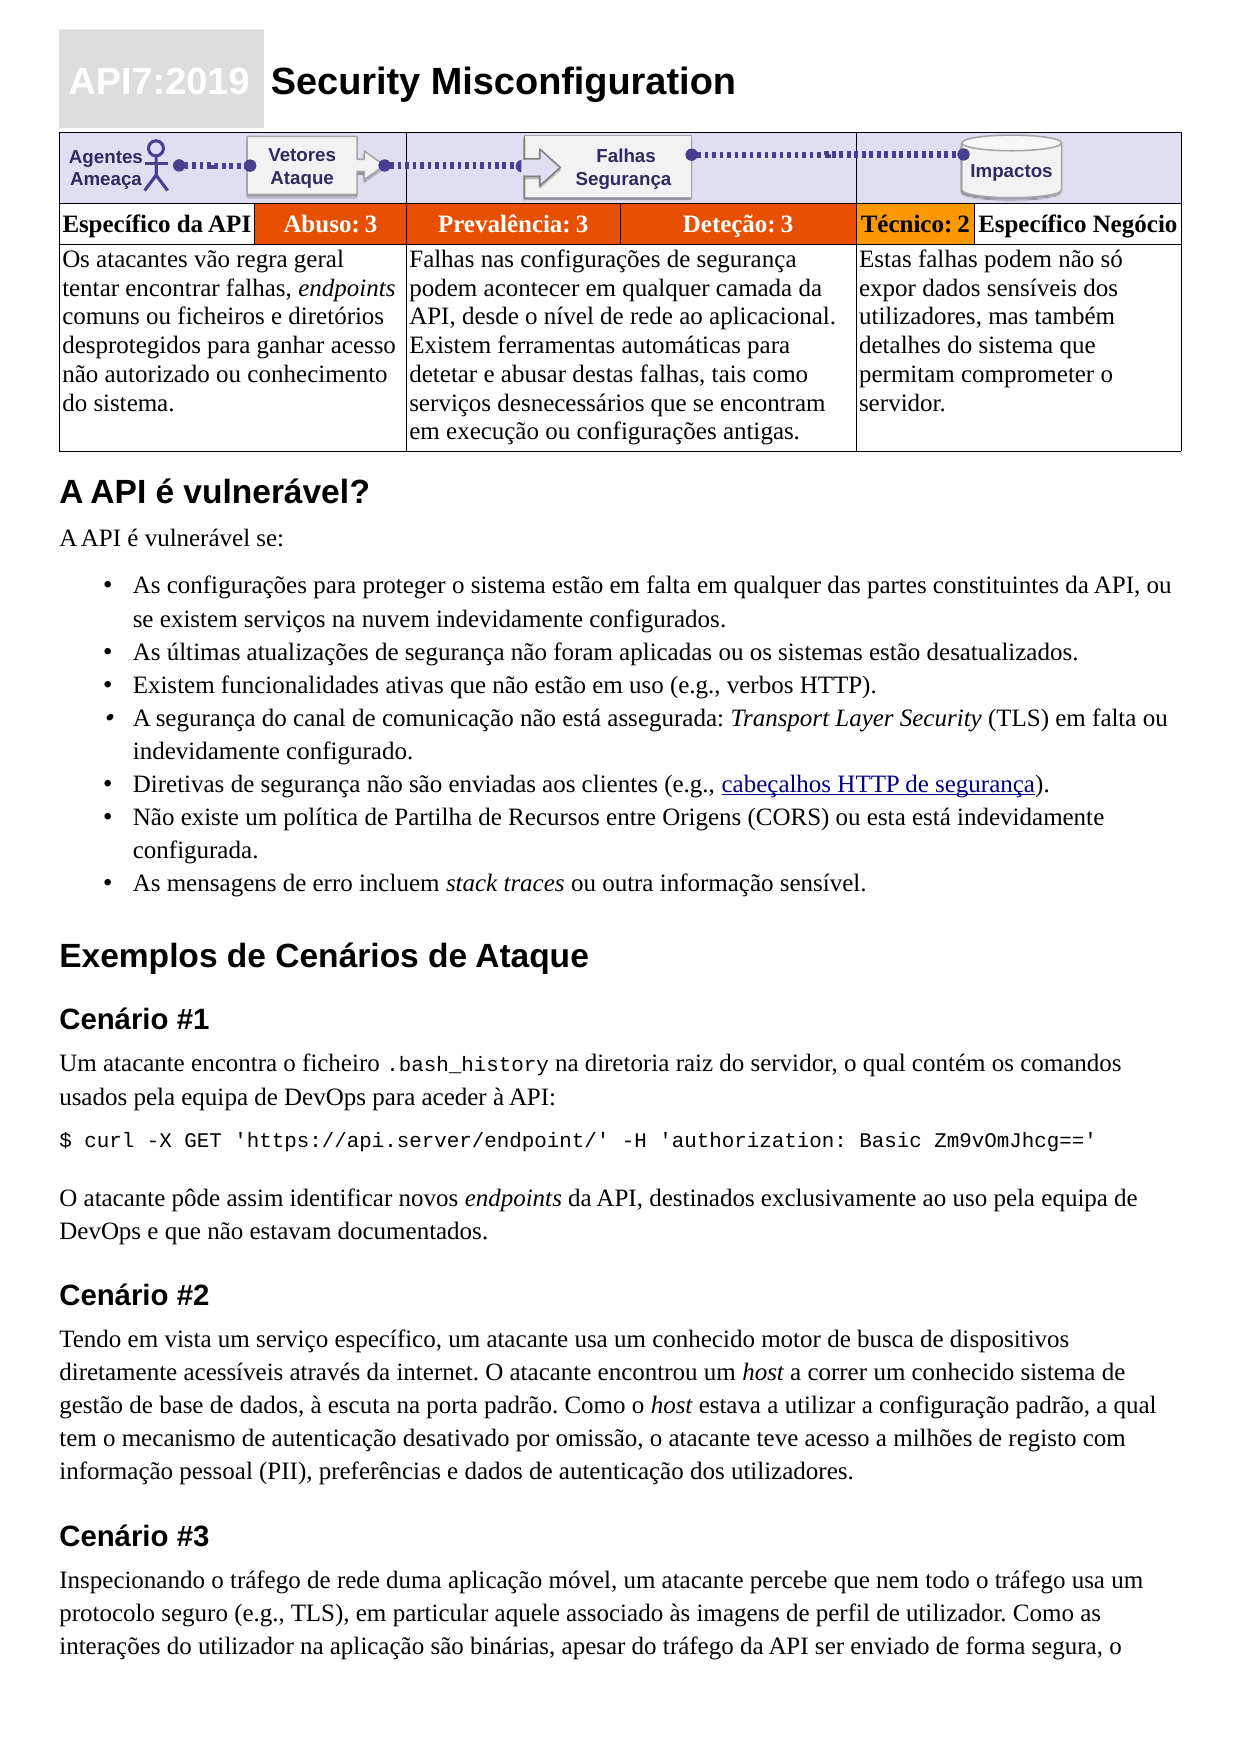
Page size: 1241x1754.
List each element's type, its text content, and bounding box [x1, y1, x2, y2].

subtitle Cenário #3 [59, 1518, 1181, 1552]
text A API é vulnerável se: [59, 523, 1181, 552]
text Um atacante encontra o ficheiro .bash_history na diretoria raiz do servidor, o qual contém os comandos usados pela equipa de DevOps para aceder à API: [59, 1048, 1181, 1111]
table_cell Específico da API [60, 204, 254, 244]
table_header [857, 133, 974, 203]
subtitle Cenário #2 [59, 1278, 1181, 1312]
table_header [620, 133, 856, 203]
table_cell Abuso: 3 [255, 204, 406, 244]
table_cell Específico Negócio [975, 204, 1181, 244]
table_cell Deteção: 3 [621, 204, 856, 244]
list As configurações para proteger o sistema estão em falta em qualquer das partes constituintes da API, ou se existem serviços na nuvem indevidamente configurados. [103, 571, 1181, 632]
list As mensagens de erro incluem stack traces ou outra informação sensível. [103, 868, 1181, 897]
table_header [60, 133, 254, 203]
text $ curl -X GET 'https://api.server/endpoint/' -H 'authorization: Basic Zm9vOmJhcg==' [59, 1130, 1181, 1153]
text O atacante pôde assim identificar novos endpoints da API, destinados exclusivamente ao uso pela equipa de DevOps e que não estavam documentados. [59, 1183, 1181, 1244]
subtitle A API é vulnerável? [59, 472, 1181, 511]
table_cell Estas falhas podem não só expor dados sensíveis dos utilizadores, mas também detalhes do sistema que permitam comprometer o servidor. [857, 245, 1181, 451]
subtitle Exemplos de Cenários de Ataque [59, 936, 1181, 975]
table_header [407, 133, 620, 203]
list As últimas atualizações de segurança não foram aplicadas ou os sistemas estão desatualizados. [103, 637, 1181, 665]
table_cell Os atacantes vão regra geral tentar encontrar falhas, endpoints comuns ou ficheiros e diretórios desprotegidos para ganhar acesso não autorizado ou conhecimento do sistema. [60, 245, 406, 451]
text Inspecionando o tráfego de rede duma aplicação móvel, um atacante percebe que nem todo o tráfego usa um protocolo seguro (e.g., TLS), em particular aquele associado às imagens de perfil de utilizador. Como as interações do utilizador na aplicação são binárias, apesar do tráfego da API ser enviado de forma segura, o [59, 1565, 1181, 1659]
list Não existe um política de Partilha de Recursos entre Origens (CORS) ou esta está indevidamente configurada. [103, 802, 1181, 863]
table_header [254, 133, 406, 203]
list Diretivas de segurança não são enviadas aos clientes (e.g., cabeçalhos HTTP de segurança). [103, 769, 1181, 797]
table_cell Técnico: 2 [857, 204, 974, 244]
table_cell Falhas nas configurações de segurança podem acontecer em qualquer camada da API, desde o nível de rede ao aplicacional. Existem ferramentas automáticas para detetar e abusar destas falhas, tais como serviços desnecessários que se encontram em execução ou configurações antigas. [407, 245, 856, 451]
subtitle Cenário #1 [59, 1002, 1181, 1036]
table_header [974, 133, 1181, 203]
table_cell Prevalência: 3 [407, 204, 620, 244]
text Tendo em vista um serviço específico, um atacante usa um conhecido motor de busca de dispositivos diretamente acessíveis através da internet. O atacante encontrou um host a correr um conhecido sistema de gestão de base de dados, à escuta na porta padrão. Como o host estava a utilizar a configuração padrão, a qual tem o mecanismo de autenticação desativado por omissão, o atacante teve acesso a milhões de registo com informação pessoal (PII), preferências e dados de autenticação dos utilizadores. [59, 1324, 1181, 1485]
list Existem funcionalidades ativas que não estão em uso (e.g., verbos HTTP). [103, 670, 1181, 698]
